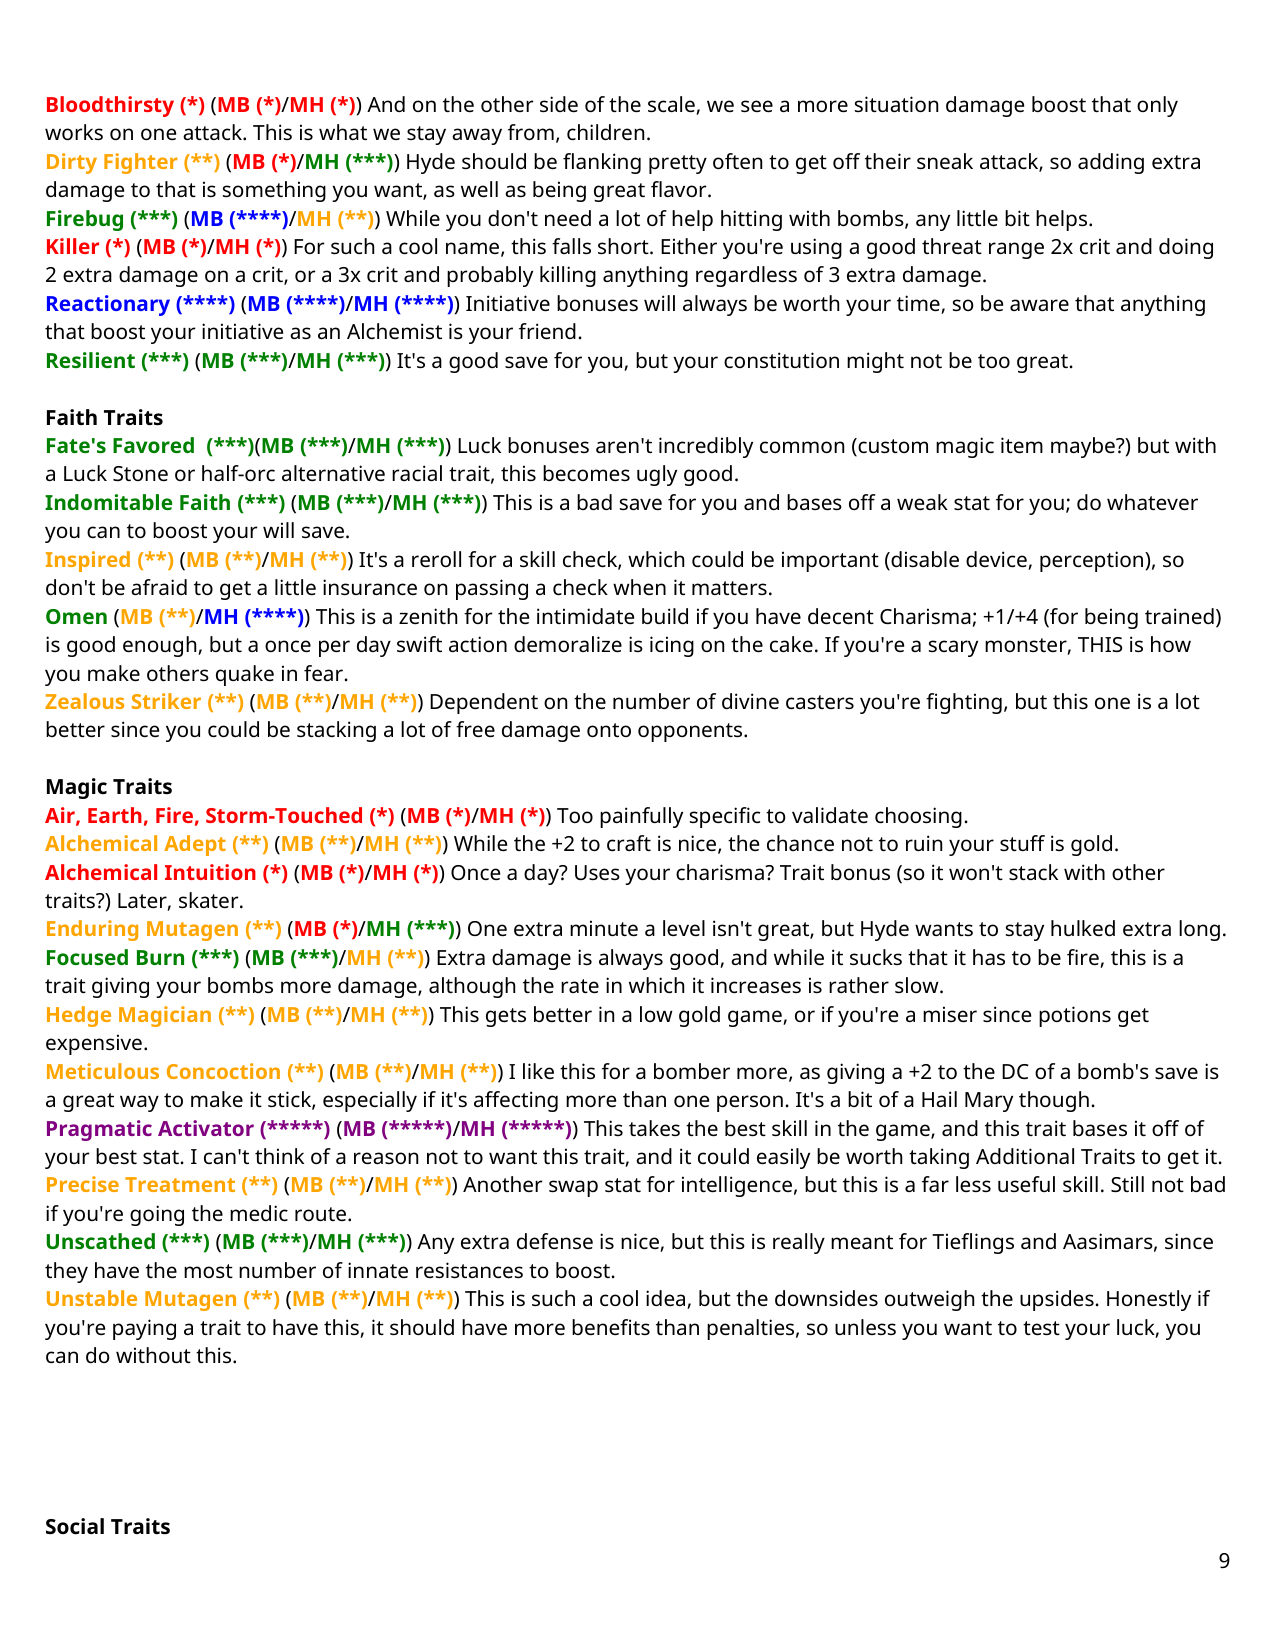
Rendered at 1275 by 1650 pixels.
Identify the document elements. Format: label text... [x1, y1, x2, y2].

text Unscathed (***) (MB (***)/MH (***)) Any extra defense is nice, but this is really meant for Tieflings and Aasimars, since they have the most number of innate resistances to boost. [45, 1227, 1230, 1284]
text Indomitable Faith (***) (MB (***)/MH (***)) This is a bad save for you and bases off a weak stat for you; do whatever you can to boost your will save. [45, 488, 1230, 545]
text Alchemical Intuition (*) (MB (*)/MH (*)) Once a day? Uses your charisma? Trait bonus (so it won't stack with other traits?) Later, skater. [45, 858, 1230, 914]
text Precise Treatment (**) (MB (**)/MH (**)) Another swap stat for intelligence, but this is a far less useful skill. Still not bad if you're going the medic route. [45, 1171, 1230, 1227]
text Killer (*) (MB (*)/MH (*)) For such a cool name, this falls short. Either you're using a good threat range 2x crit and doing 2 extra damage on a crit, or a 3x crit and probably killing anything regardless of 3 extra damage. [45, 232, 1230, 289]
text Fate's Favored (***)(MB (***)/MH (***)) Luck bonuses aren't incredibly common (custom magic item maybe?) but with a Luck Stone or half-orc alternative racial trait, this becomes ugly good. [45, 431, 1230, 488]
text Unstable Mutagen (**) (MB (**)/MH (**)) This is such a cool idea, but the downsides outweigh the upsides. Honestly if you're paying a trait to have this, it should have more benefits than penalties, so unless you want to test your luck, you can do without this. [45, 1284, 1230, 1369]
text Faith Traits [45, 403, 1230, 431]
text Alchemical Adept (**) (MB (**)/MH (**)) While the +2 to craft is nice, the chance not to ruin your stuff is gold. [45, 829, 1230, 858]
text Zealous Striker (**) (MB (**)/MH (**)) Dependent on the number of divine casters you're fighting, but this one is a lot better since you could be stacking a lot of free damage onto opponents. [45, 687, 1230, 744]
text Magic Traits [45, 772, 1230, 801]
text Reactionary (****) (MB (****)/MH (****)) Initiative bonuses will always be worth your time, so be aware that anything that boost your initiative as an Alchemist is your friend. [45, 289, 1230, 346]
text Bloodthirsty (*) (MB (*)/MH (*)) And on the other side of the scale, we see a more situation damage boost that only works on one attack. This is what we stay away from, children. [45, 90, 1230, 147]
text Dirty Fighter (**) (MB (*)/MH (***)) Hyde should be flanking pretty often to get off their sneak attack, so adding extra damage to that is something you want, as well as being great flavor. [45, 147, 1230, 204]
text Enduring Mutagen (**) (MB (*)/MH (***)) One extra minute a level isn't great, but Hyde wants to stay hulked extra long. [45, 914, 1230, 943]
text Firebug (***) (MB (****)/MH (**)) While you don't need a lot of help hitting with bombs, any little bit helps. [45, 204, 1230, 232]
text Social Traits [45, 1512, 1230, 1540]
text Pragmatic Activator (*****) (MB (*****)/MH (*****)) This takes the best skill in the game, and this trait bases it off of your best stat. I can't think of a reason not to want this trait, and it could easily be worth taking Additional Traits to get it. [45, 1114, 1230, 1171]
text Omen (MB (**)/MH (****)) This is a zenith for the intimidate build if you have decent Charisma; +1/+4 (for being trained) is good enough, but a once per day swift action demoralize is icing on the cake. If you're a scary monster, THIS is how you make others quake in fear. [45, 602, 1230, 687]
text Hedge Magician (**) (MB (**)/MH (**)) This gets better in a low gold game, or if you're a miser since potions get expensive. [45, 1000, 1230, 1057]
text Meticulous Concoction (**) (MB (**)/MH (**)) I like this for a bomber more, as giving a +2 to the DC of a bomb's save is a great way to make it stick, especially if it's affecting more than one person. It's a bit of a Hail Mary though. [45, 1057, 1230, 1114]
text Resilient (***) (MB (***)/MH (***)) It's a good save for you, but your constitution might not be too great. [45, 346, 1230, 374]
text Focused Burn (***) (MB (***)/MH (**)) Extra damage is always good, and while it sucks that it has to be fire, this is a trait giving your bombs more damage, although the rate in which it increases is rather slow. [45, 943, 1230, 1000]
text Air, Earth, Fire, Storm-Touched (*) (MB (*)/MH (*)) Too painfully specific to validate choosing. [45, 801, 1230, 829]
text Inspired (**) (MB (**)/MH (**)) It's a reroll for a skill check, which could be important (disable device, perception), so don't be afraid to get a little insurance on passing a check when it matters. [45, 545, 1230, 602]
